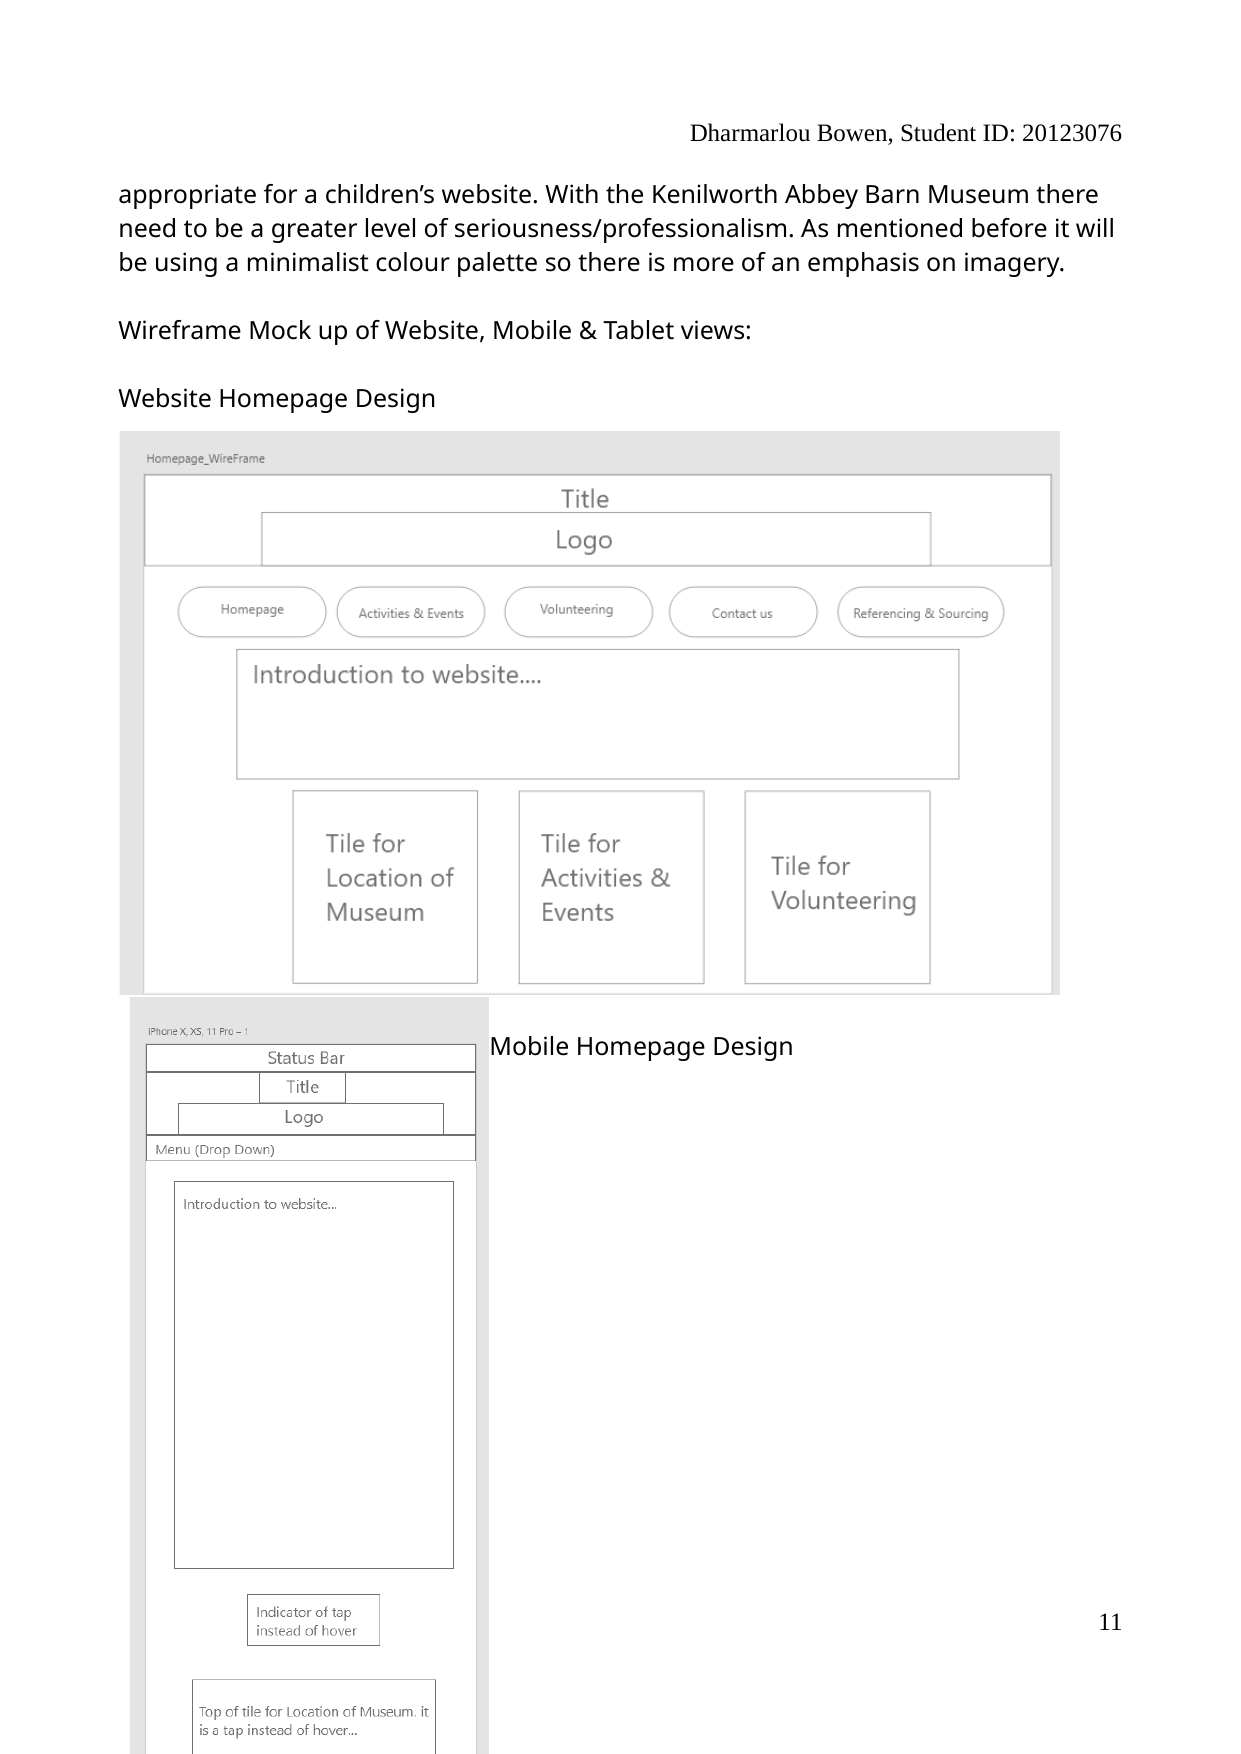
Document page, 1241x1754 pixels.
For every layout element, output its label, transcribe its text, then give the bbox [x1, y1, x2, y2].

text Website Homepage Design [118, 381, 1122, 415]
picture [164, 997, 349, 1754]
text [118, 1028, 164, 1062]
text Wireframe Mock up of Website, Mobile & Tablet views: [118, 313, 1122, 347]
text appropriate for a children’s website. With the Kenilworth Abbey Barn Museum there need to be a greater level of seriousness/professionalism. As mentioned before it will be using a minimalist colour palette so there is more of an emphasis on imagery. [118, 176, 1122, 278]
picture [119, 431, 827, 995]
text Mobile Homepage Design [349, 1028, 1122, 1062]
